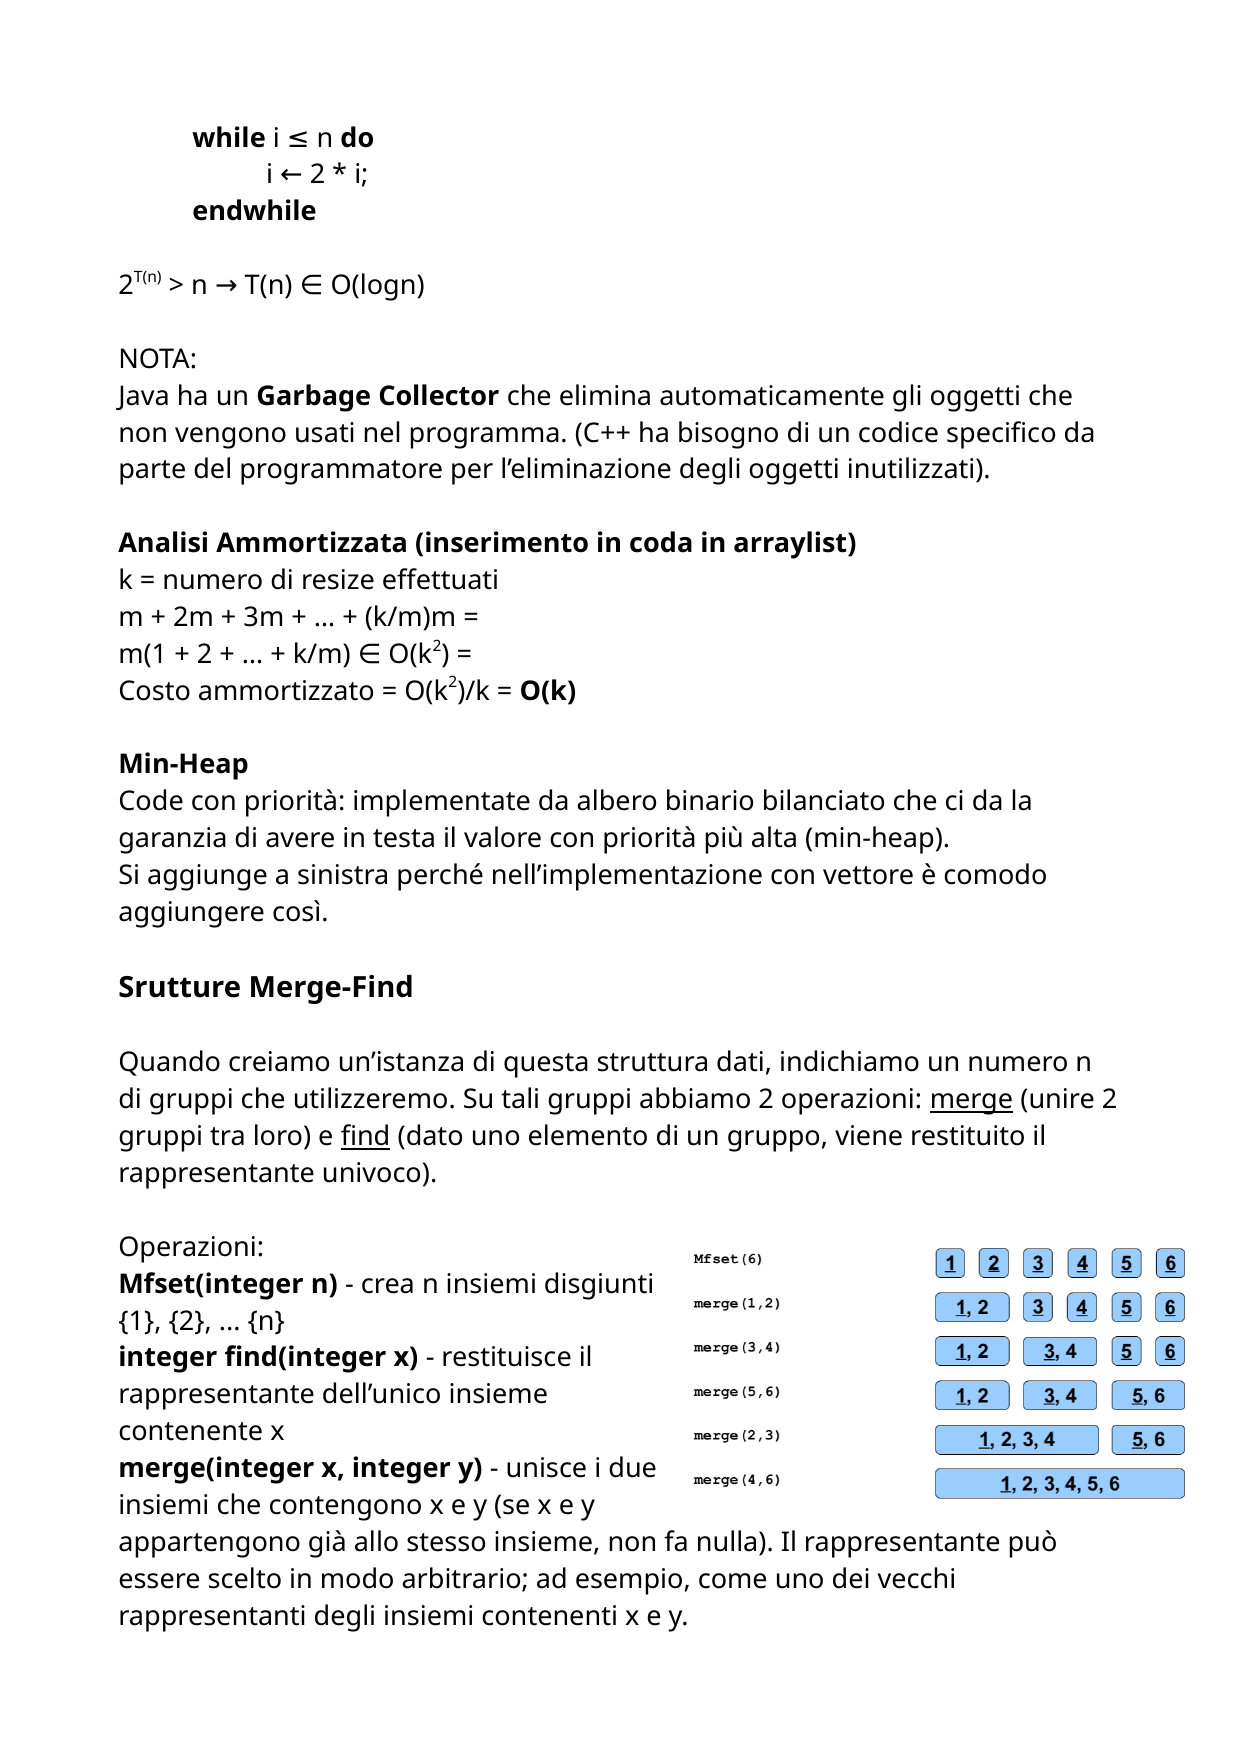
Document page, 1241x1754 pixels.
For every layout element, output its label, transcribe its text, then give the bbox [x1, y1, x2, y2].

text m + 2m + 3m + … + (k/m)m = [118, 597, 1122, 634]
text Si aggiunge a sinistra perché nell’implementazione con vettore è comodo aggiungere così. [118, 856, 1122, 929]
text Costo ammortizzato = O(k2)/k = O(k) [118, 671, 1122, 708]
text while i ≤ n do [118, 118, 1122, 155]
text Java ha un Garbage Collector che elimina automaticamente gli oggetti che non vengono usati nel programma. (C++ ha bisogno di un codice specifico da parte del programmatore per l’eliminazione degli oggetti inutilizzati). [118, 376, 1122, 487]
text 2T(n) > n → T(n) ∈ O(logn) [118, 266, 1122, 302]
text Analisi Ammortizzata (inserimento in coda in arraylist) [118, 524, 1122, 561]
picture [677, 1240, 1195, 1509]
text m(1 + 2 + … + k/m) ∈ O(k2) = [118, 634, 1122, 671]
text Quando creiamo un’istanza di questa struttura dati, indichiamo un numero n di gruppi che utilizzeremo. Su tali gruppi abbiamo 2 operazioni: merge (unire 2 gruppi tra loro) e find (dato uno elemento di un gruppo, viene restituito il rappresentante univoco). [118, 1043, 1122, 1190]
text endwhile [118, 192, 1122, 229]
text NOTA: [118, 339, 1122, 376]
text Mfset(integer n) - crea n insiemi disgiunti {1}, {2}, ... {n} [118, 1264, 677, 1338]
text Srutture Merge-Find [118, 966, 1122, 1006]
text i ← 2 * i; [118, 155, 1122, 192]
text k = numero di resize effettuati [118, 561, 1122, 597]
text Code con priorità: implementate da albero binario bilanciato che ci da la garanzia di avere in testa il valore con priorità più alta (min-heap). [118, 782, 1122, 856]
text integer find(integer x) - restituisce il rappresentante dell’unico insieme contenente x [118, 1338, 677, 1448]
text Min-Heap [118, 745, 1122, 782]
text Operazioni: [118, 1227, 1122, 1264]
text merge(integer x, integer y) - unisce i due insiemi che contengono x e y (se x e y appartengono già allo stesso insieme, non fa nulla). Il rappresentante può essere scelto in modo arbitrario; ad esempio, come uno dei vecchi rappresentanti degli insiemi contenenti x e y. [118, 1448, 1122, 1633]
